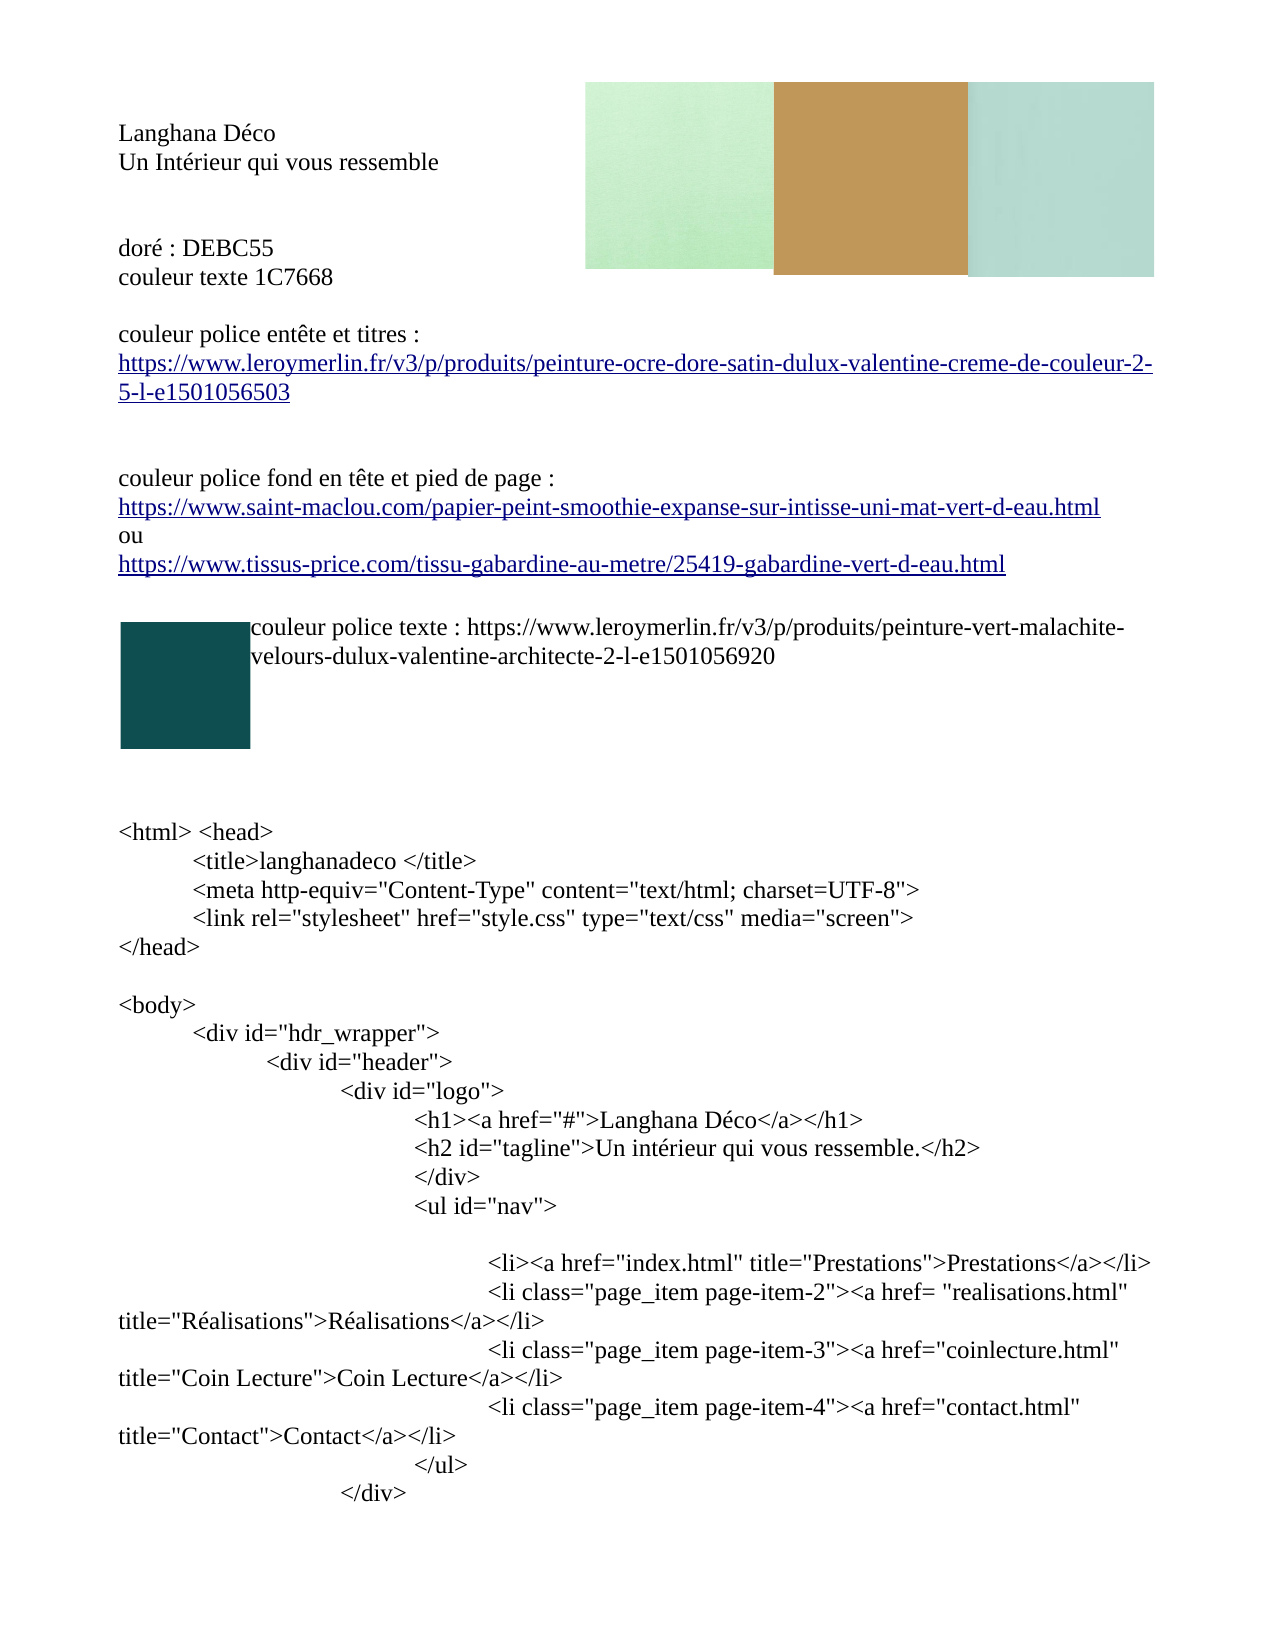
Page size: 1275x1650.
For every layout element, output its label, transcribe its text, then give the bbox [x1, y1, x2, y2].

text <div id="logo"> [118, 1076, 1157, 1105]
text </div> [118, 1478, 1157, 1507]
text doré : DEBC55 [118, 233, 585, 262]
text <ul id="nav"> [118, 1191, 1157, 1220]
text <link rel="stylesheet" href="style.css" type="text/css" media="screen"> [118, 903, 1157, 932]
text <li class="page_item page-item-2"><a href= "realisations.html" title="Réalisations">Réalisations</a></li> [118, 1277, 1157, 1335]
text <h2 id="tagline">Un intérieur qui vous ressemble.</h2> [118, 1133, 1157, 1162]
text couleur texte 1C7668 [118, 262, 1157, 291]
text <li class="page_item page-item-3"><a href="coinlecture.html" title="Coin Lecture">Coin Lecture</a></li> [118, 1335, 1157, 1392]
text couleur police entête et titres : [118, 319, 1157, 348]
text <meta http-equiv="Content-Type" content="text/html; charset=UTF-8"> [118, 875, 1157, 903]
text <li><a href="index.html" title="Prestations">Prestations</a></li> [118, 1248, 1157, 1277]
text </div> [118, 1162, 1157, 1191]
picture [585, 82, 1155, 277]
text <div id="hdr_wrapper"> [118, 1018, 1157, 1047]
text ou [118, 521, 1157, 549]
text </head> [118, 932, 1157, 961]
text couleur police texte : https://www.leroymerlin.fr/v3/p/produits/peinture-vert-malachite-velours-dulux-valentine-architecte-2-l-e1501056920 [118, 612, 1157, 670]
text https://www.leroymerlin.fr/v3/p/produits/peinture-ocre-dore-satin-dulux-valentine-creme-de-couleur-2-5-l-e1501056503 [118, 348, 1157, 406]
text Langhana Déco [118, 118, 585, 147]
picture [120, 622, 251, 749]
text couleur police fond en tête et pied de page : [118, 463, 1157, 492]
text </ul> [118, 1450, 1157, 1478]
text https://www.tissus-price.com/tissu-gabardine-au-metre/25419-gabardine-vert-d-eau.html [118, 549, 1157, 578]
text <title>langhanadeco </title> [118, 846, 1157, 875]
text <body> [118, 990, 1157, 1018]
text <li class="page_item page-item-4"><a href="contact.html" title="Contact">Contact</a></li> [118, 1392, 1157, 1450]
text https://www.saint-maclou.com/papier-peint-smoothie-expanse-sur-intisse-uni-mat-vert-d-eau.html [118, 492, 1157, 521]
text <div id="header"> [118, 1047, 1157, 1076]
text Un Intérieur qui vous ressemble [118, 147, 585, 176]
text <h1><a href="#">Langhana Déco</a></h1> [118, 1105, 1157, 1133]
text <html> <head> [118, 817, 1157, 846]
